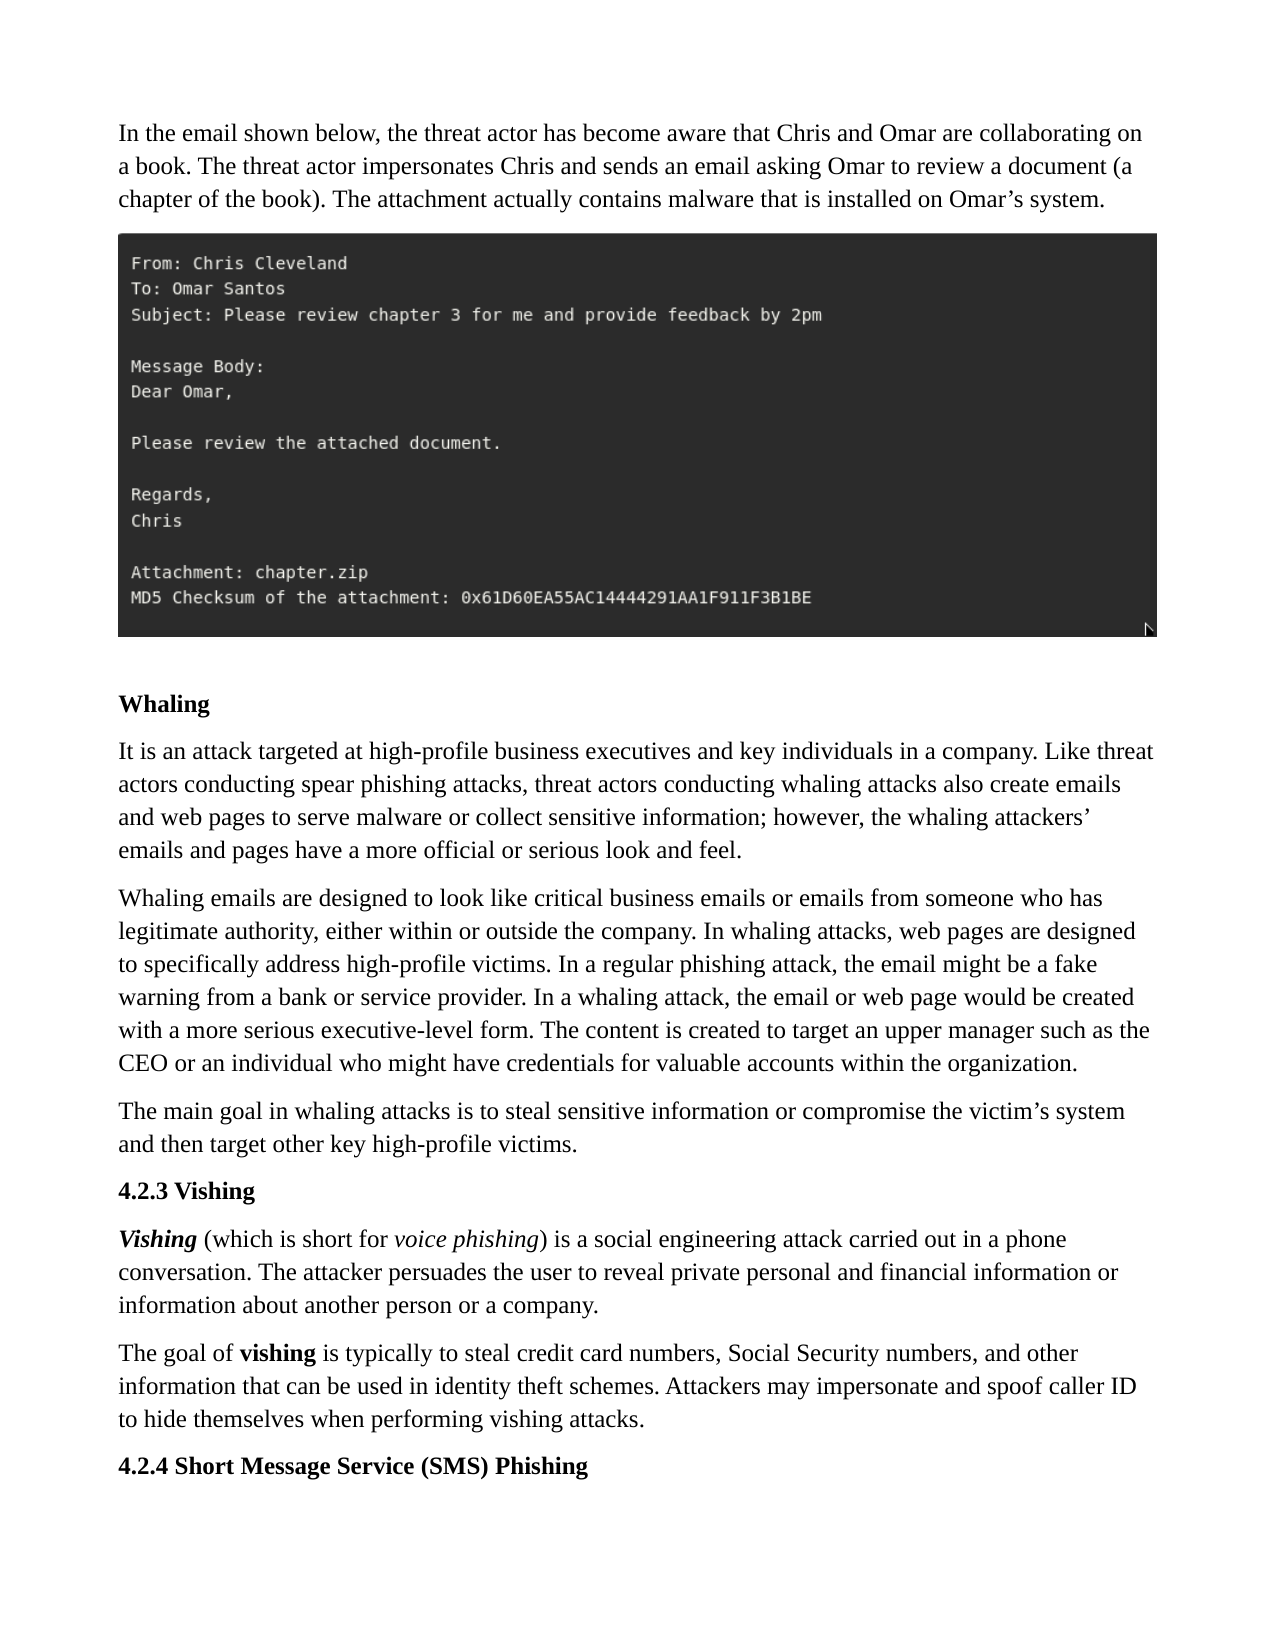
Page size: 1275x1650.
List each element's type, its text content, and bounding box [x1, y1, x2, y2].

text 4.2.3 Vishing [118, 1176, 1157, 1205]
text 4.2.4 Short Message Service (SMS) Phishing [118, 1451, 1157, 1480]
text In the email shown below, the threat actor has become aware that Chris and Omar are collaborating on a book. The threat actor impersonates Chris and sends an email asking Omar to review a document (a chapter of the book). The attachment actually contains malware that is installed on Omar’s system. [118, 118, 1157, 213]
text Whaling emails are designed to look like critical business emails or emails from someone who has legitimate authority, either within or outside the company. In whaling attacks, web pages are designed to specifically address high-profile victims. In a regular phishing attack, the email might be a fake warning from a bank or service provider. In a whaling attack, the email or web page would be created with a more serious executive-level form. The content is created to target an upper manager such as the CEO or an individual who might have credentials for valuable accounts within the organization. [118, 883, 1157, 1077]
text The goal of vishing is typically to steal credit card numbers, Social Security numbers, and other information that can be used in identity theft schemes. Attackers may impersonate and spoof caller ID to hide themselves when performing vishing attacks. [118, 1338, 1157, 1432]
text Vishing (which is short for voice phishing) is a social engineering attack carried out in a phone conversation. The attacker persuades the user to reveal private personal and financial information or information about another person or a company. [118, 1224, 1157, 1319]
text Whaling [118, 689, 1157, 718]
text It is an attack targeted at high-profile business executives and key individuals in a company. Like threat actors conducting spear phishing attacks, threat actors conducting whaling attacks also create emails and web pages to serve malware or collect sensitive information; however, the whaling attackers’ emails and pages have a more official or serious look and feel. [118, 736, 1157, 864]
text The main goal in whaling attacks is to steal sensitive information or compromise the victim’s system and then target other key high-profile victims. [118, 1096, 1157, 1158]
picture [118, 231, 1157, 637]
